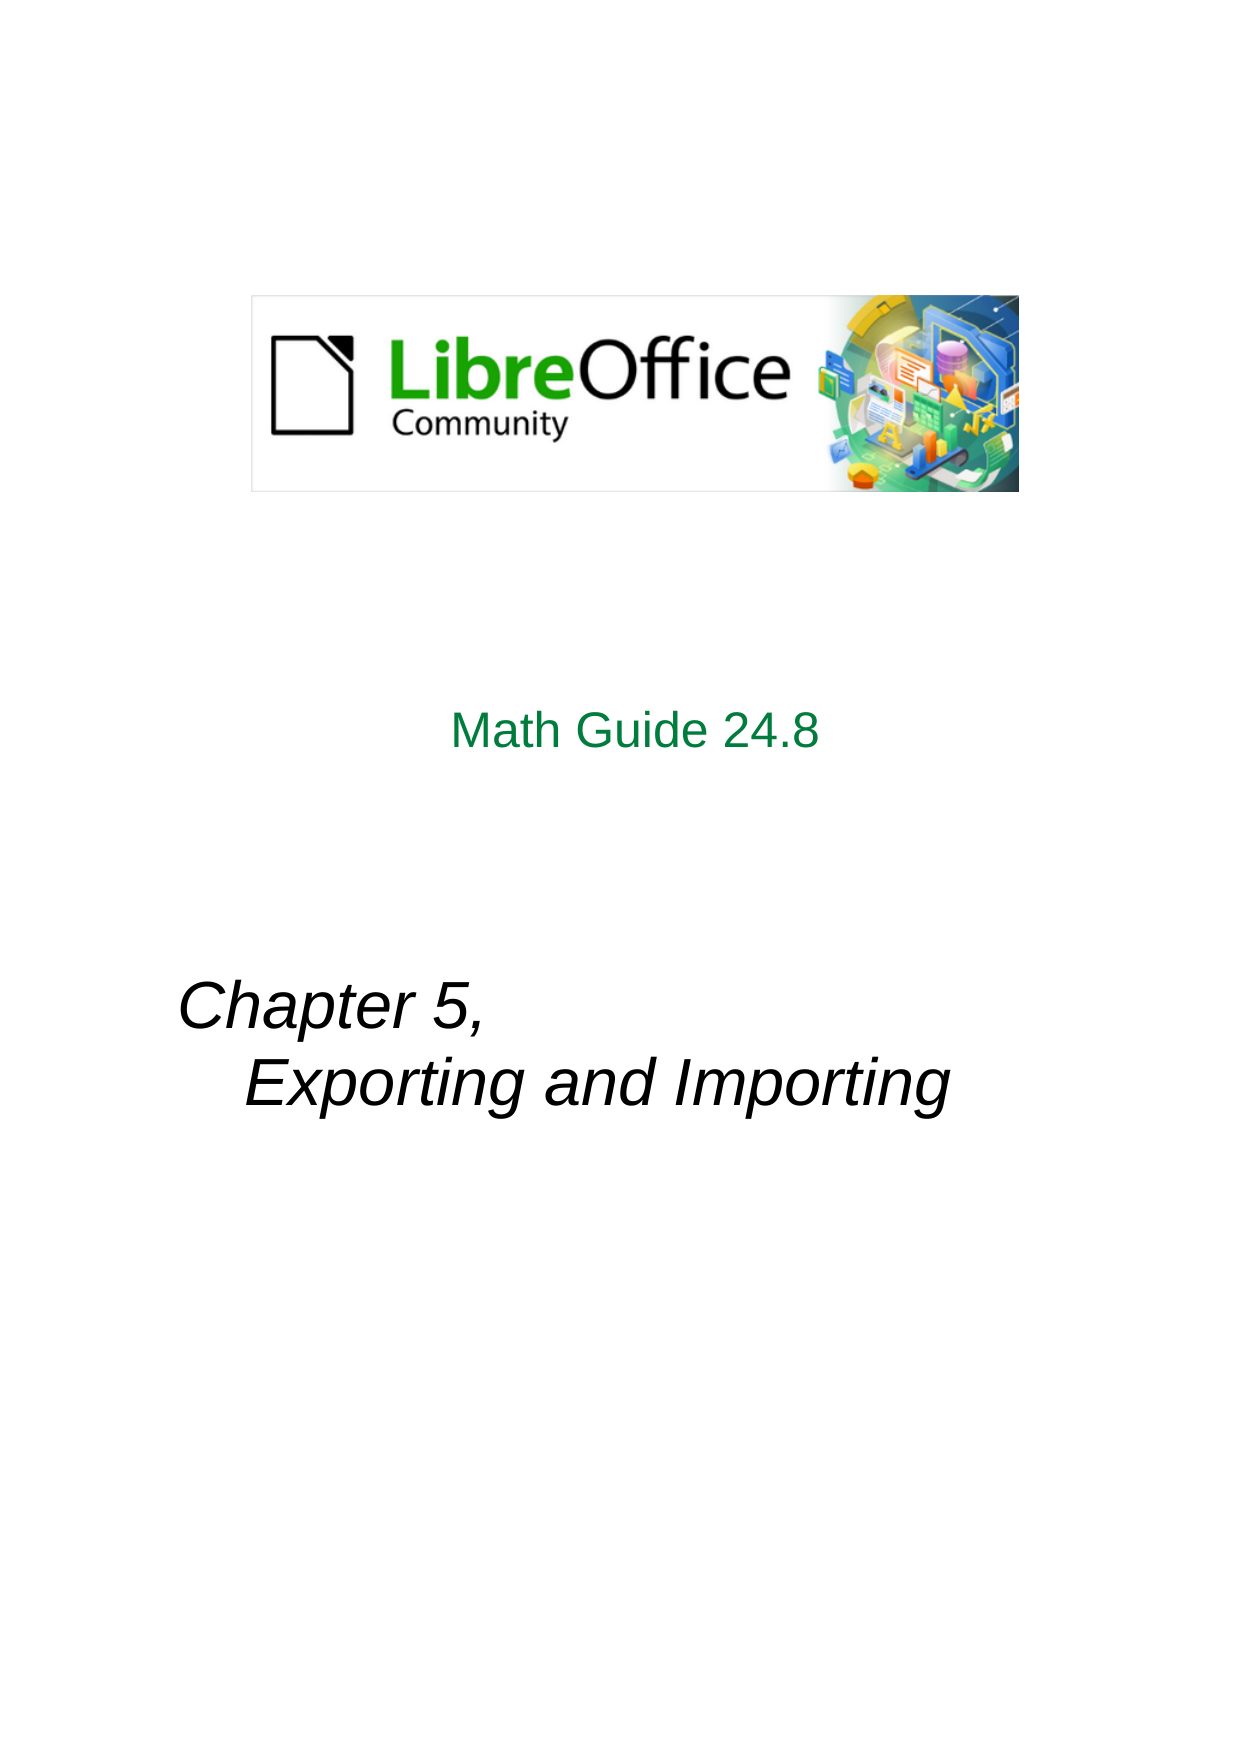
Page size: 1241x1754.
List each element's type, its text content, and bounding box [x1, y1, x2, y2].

picture [251, 295, 1019, 492]
text Math Guide 24.8 [177, 700, 1093, 758]
title Chapter 5, Exporting and Importing [177, 966, 1093, 1119]
